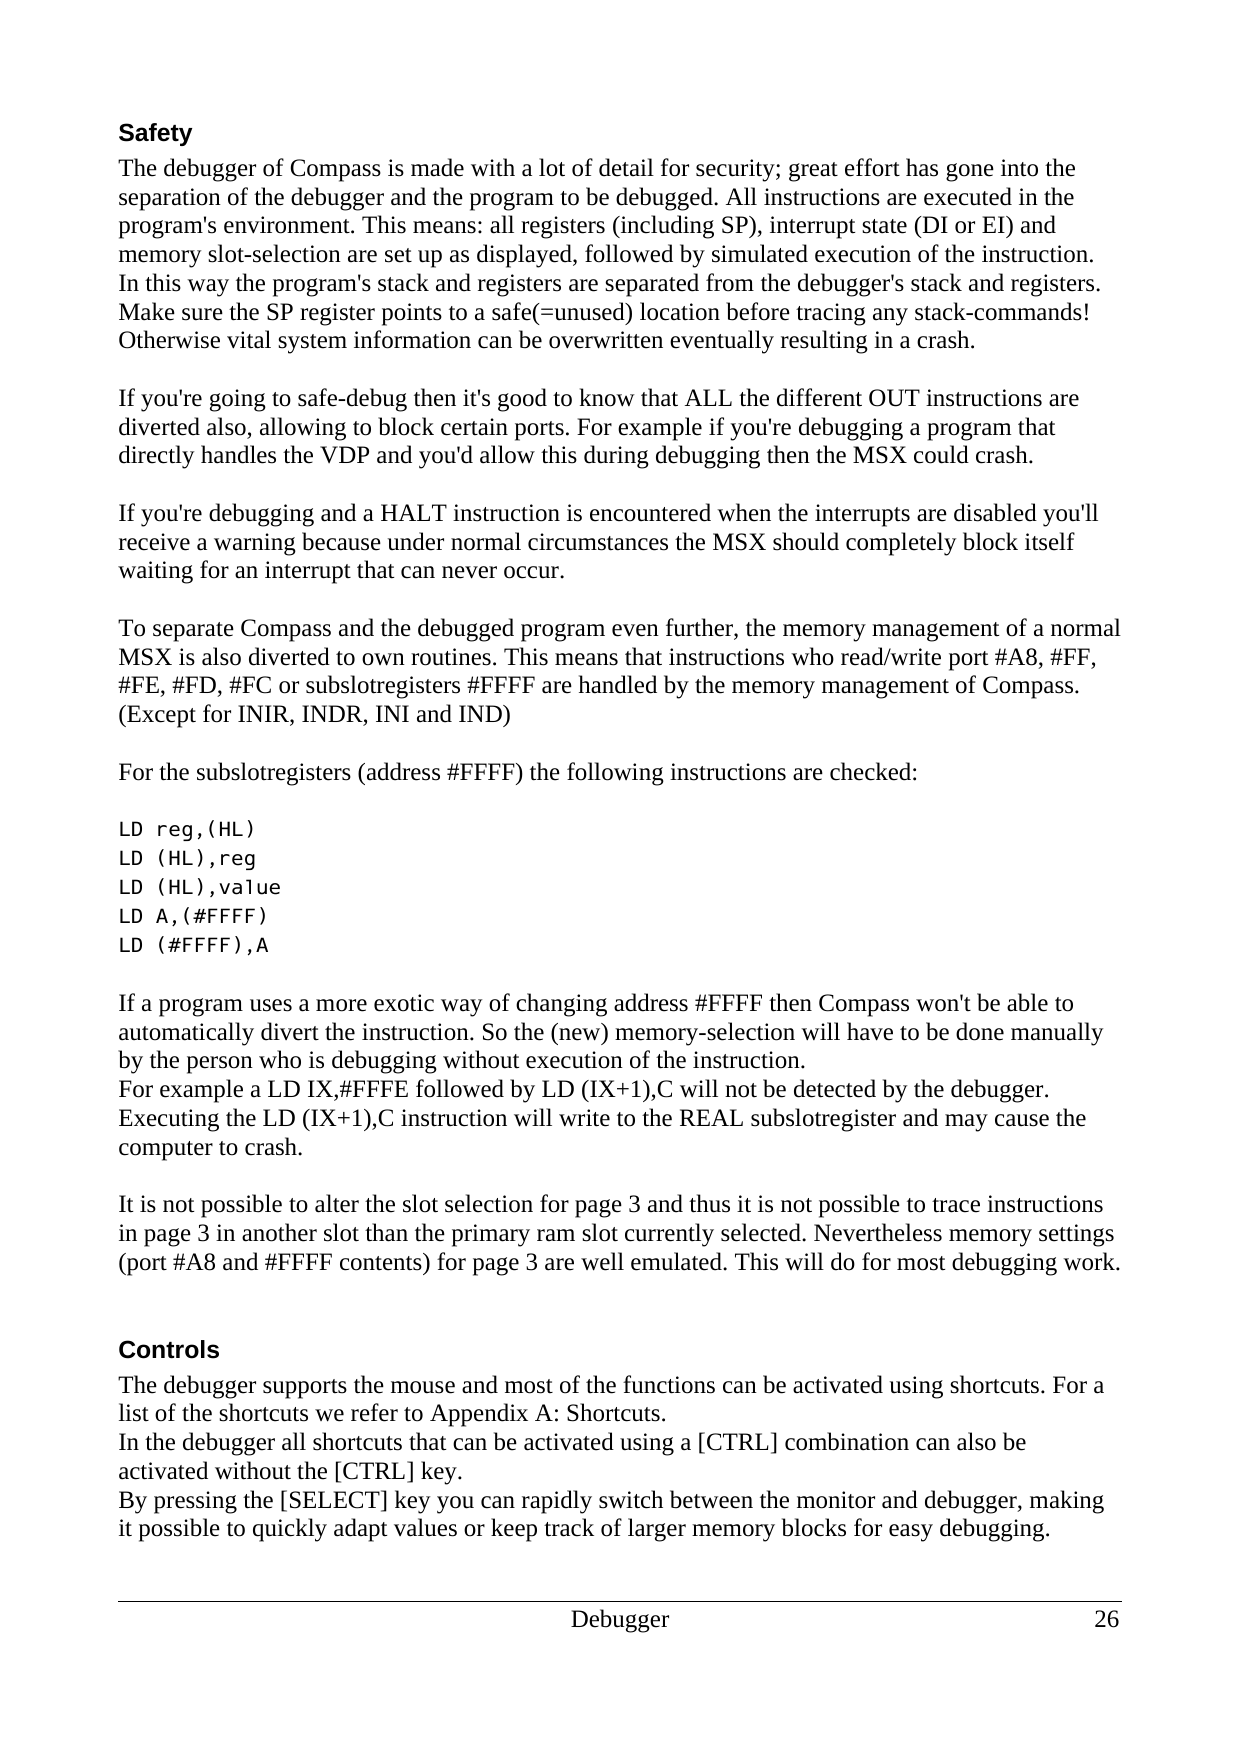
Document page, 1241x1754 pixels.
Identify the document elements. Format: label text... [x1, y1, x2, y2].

text LD A,(#FFFF) [118, 901, 1122, 930]
text LD reg,(HL) [118, 814, 1122, 843]
text LD (#FFFF),A [118, 930, 1122, 959]
text The debugger supports the mouse and most of the functions can be activated using shortcuts. For a list of the shortcuts we refer to Appendix A: Shortcuts. [118, 1370, 1122, 1427]
text Make sure the SP register points to a safe(=unused) location before tracing any stack-commands! Otherwise vital system information can be overwritten eventually resulting in a crash. [118, 297, 1122, 354]
text If a program uses a more exotic way of changing address #FFFF then Compass won't be able to automatically divert the instruction. So the (new) memory-selection will have to be done manually by the person who is debugging without execution of the instruction. [118, 988, 1122, 1074]
text In this way the program's stack and registers are separated from the debugger's stack and registers. [118, 268, 1122, 297]
text If you're going to safe-debug then it's good to know that ALL the different OUT instructions are diverted also, allowing to block certain ports. For example if you're debugging a program that directly handles the VDP and you'd allow this during debugging then the MSX could crash. [118, 383, 1122, 469]
text LD (HL),value [118, 872, 1122, 901]
text To separate Compass and the debugged program even further, the memory management of a normal MSX is also diverted to own routines. This means that instructions who read/write port #A8, #FF, #FE, #FD, #FC or subslotregisters #FFFF are handled by the memory management of Compass. (Except for INIR, INDR, INI and IND) [118, 613, 1122, 728]
text For example a LD IX,#FFFE followed by LD (IX+1),C will not be detected by the debugger. Executing the LD (IX+1),C instruction will write to the REAL subslotregister and may cause the computer to crash. [118, 1074, 1122, 1161]
text By pressing the [SELECT] key you can rapidly switch between the monitor and debugger, making it possible to quickly adapt values or keep track of larger memory blocks for easy debugging. [118, 1485, 1122, 1542]
text The debugger of Compass is made with a lot of detail for security; great effort has gone into the separation of the debugger and the program to be debugged. All instructions are executed in the program's environment. This means: all registers (including SP), interrupt state (DI or EI) and memory slot-selection are set up as displayed, followed by simulated execution of the instruction. [118, 153, 1122, 268]
text LD (HL),reg [118, 843, 1122, 872]
text For the subslotregisters (address #FFFF) the following instructions are checked: [118, 757, 1122, 786]
text In the debugger all shortcuts that can be activated using a [CTRL] combination can also be activated without the [CTRL] key. [118, 1427, 1122, 1485]
subtitle Controls [118, 1335, 1122, 1363]
text If you're debugging and a HALT instruction is encountered when the interrupts are disabled you'll receive a warning because under normal circumstances the MSX should completely block itself waiting for an interrupt that can never occur. [118, 498, 1122, 584]
subtitle Safety [118, 118, 1122, 147]
text It is not possible to alter the slot selection for page 3 and thus it is not possible to trace instructions in page 3 in another slot than the primary ram slot currently selected. Nevertheless memory settings (port #A8 and #FFFF contents) for page 3 are well emulated. This will do for most debugging work. [118, 1189, 1122, 1276]
